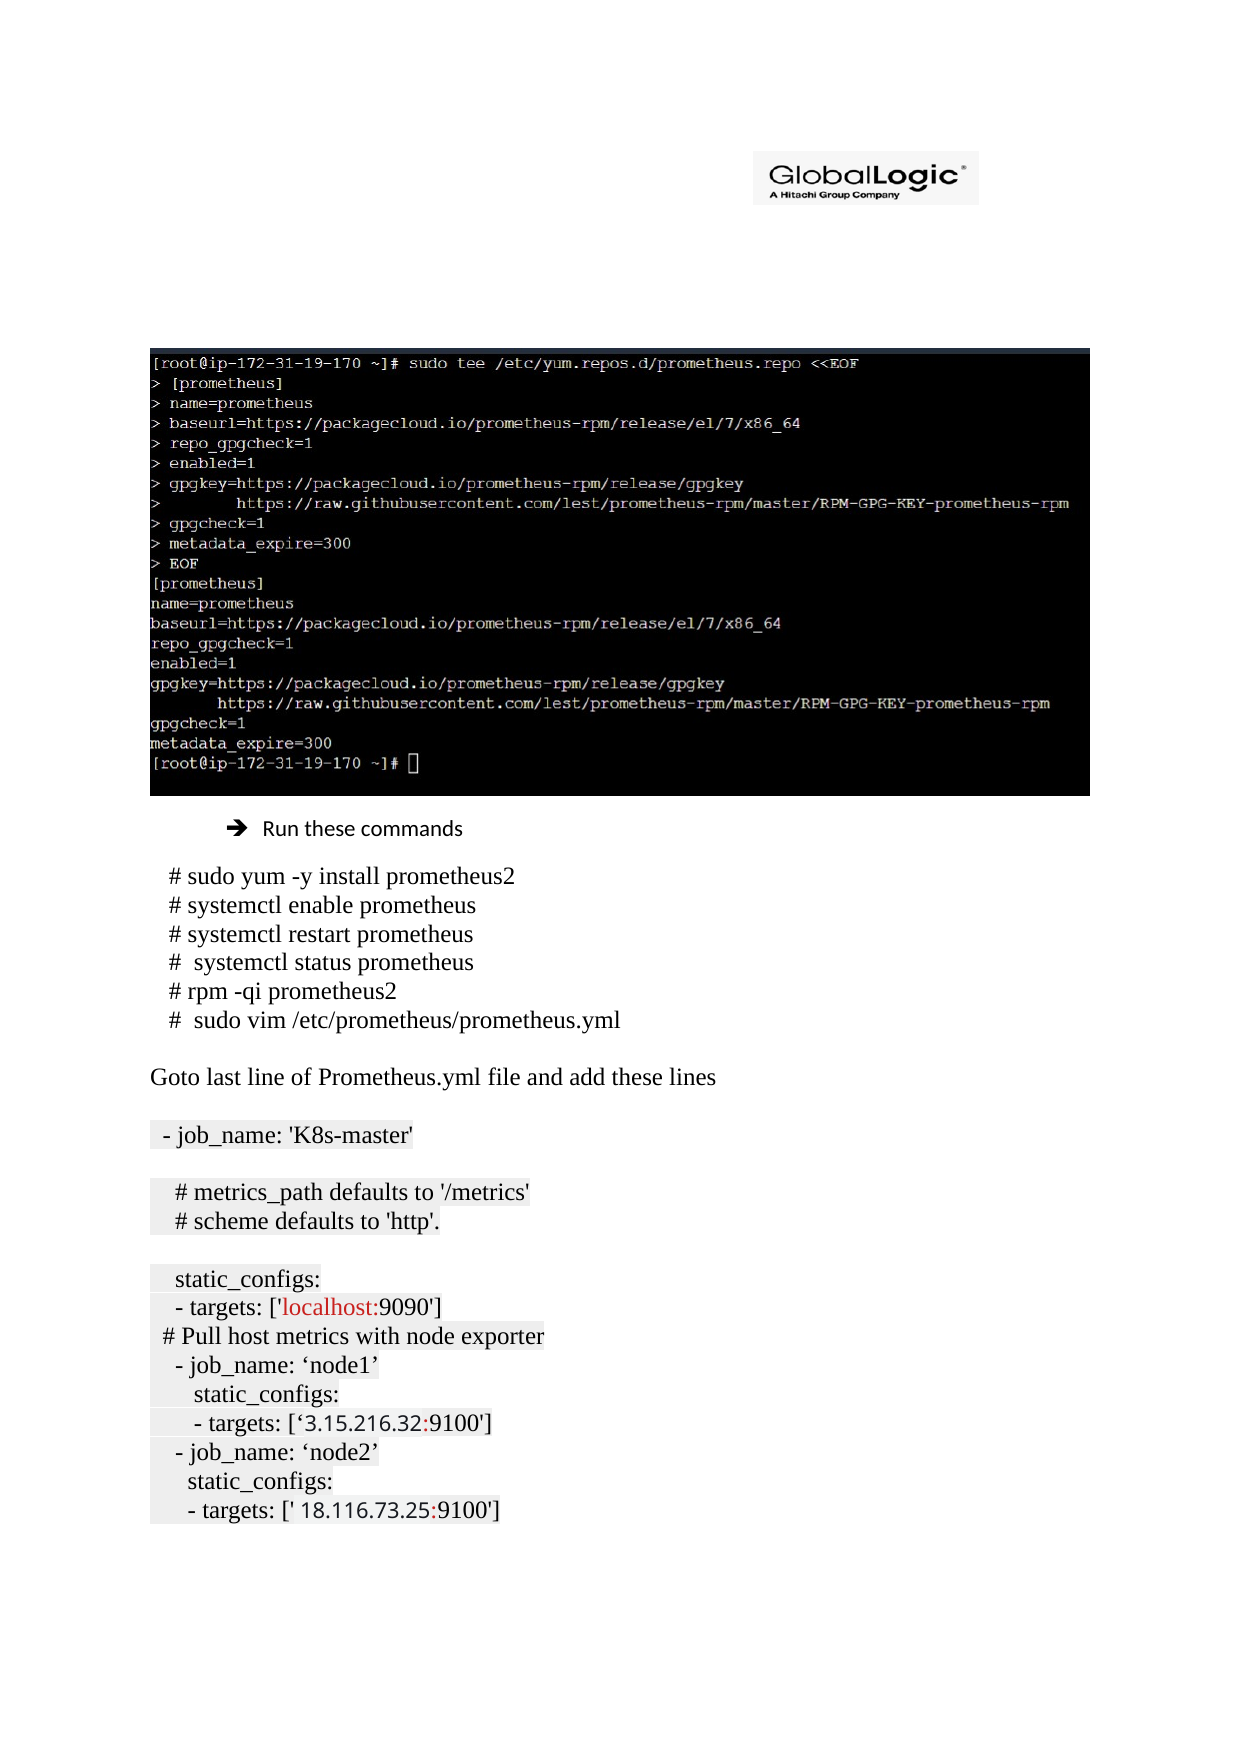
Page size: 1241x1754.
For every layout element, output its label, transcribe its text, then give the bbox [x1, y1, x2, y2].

text - targets: [‘3.15.216.32:9100'] [150, 1407, 1090, 1437]
text - job_name: ‘node2’ [150, 1437, 1090, 1466]
text # metrics_path defaults to '/metrics' [150, 1177, 1090, 1206]
text static_configs: [150, 1379, 1090, 1407]
picture [751, 150, 980, 206]
text - targets: ['localhost:9090'] [150, 1292, 1090, 1321]
text # sudo yum -y install prometheus2 [150, 861, 1090, 890]
text # systemctl restart prometheus [150, 919, 1090, 947]
list Run these commands [225, 814, 1090, 842]
picture [150, 348, 1090, 796]
text # scheme defaults to 'http'. [150, 1206, 1090, 1235]
text - targets: [' 18.116.73.25:9100'] [150, 1495, 1090, 1524]
text # sudo vim /etc/prometheus/prometheus.yml [150, 1005, 1090, 1034]
text # Pull host metrics with node exporter [150, 1321, 1090, 1350]
text # systemctl enable prometheus [150, 890, 1090, 919]
text # rpm -qi prometheus2 [150, 976, 1090, 1005]
text - job_name: ‘node1’ [150, 1350, 1090, 1379]
text static_configs: [150, 1264, 1090, 1292]
text static_configs: [150, 1466, 1090, 1495]
text # systemctl status prometheus [150, 947, 1090, 976]
text Goto last line of Prometheus.yml file and add these lines [150, 1062, 1090, 1091]
text - job_name: 'K8s-master' [150, 1120, 1090, 1149]
